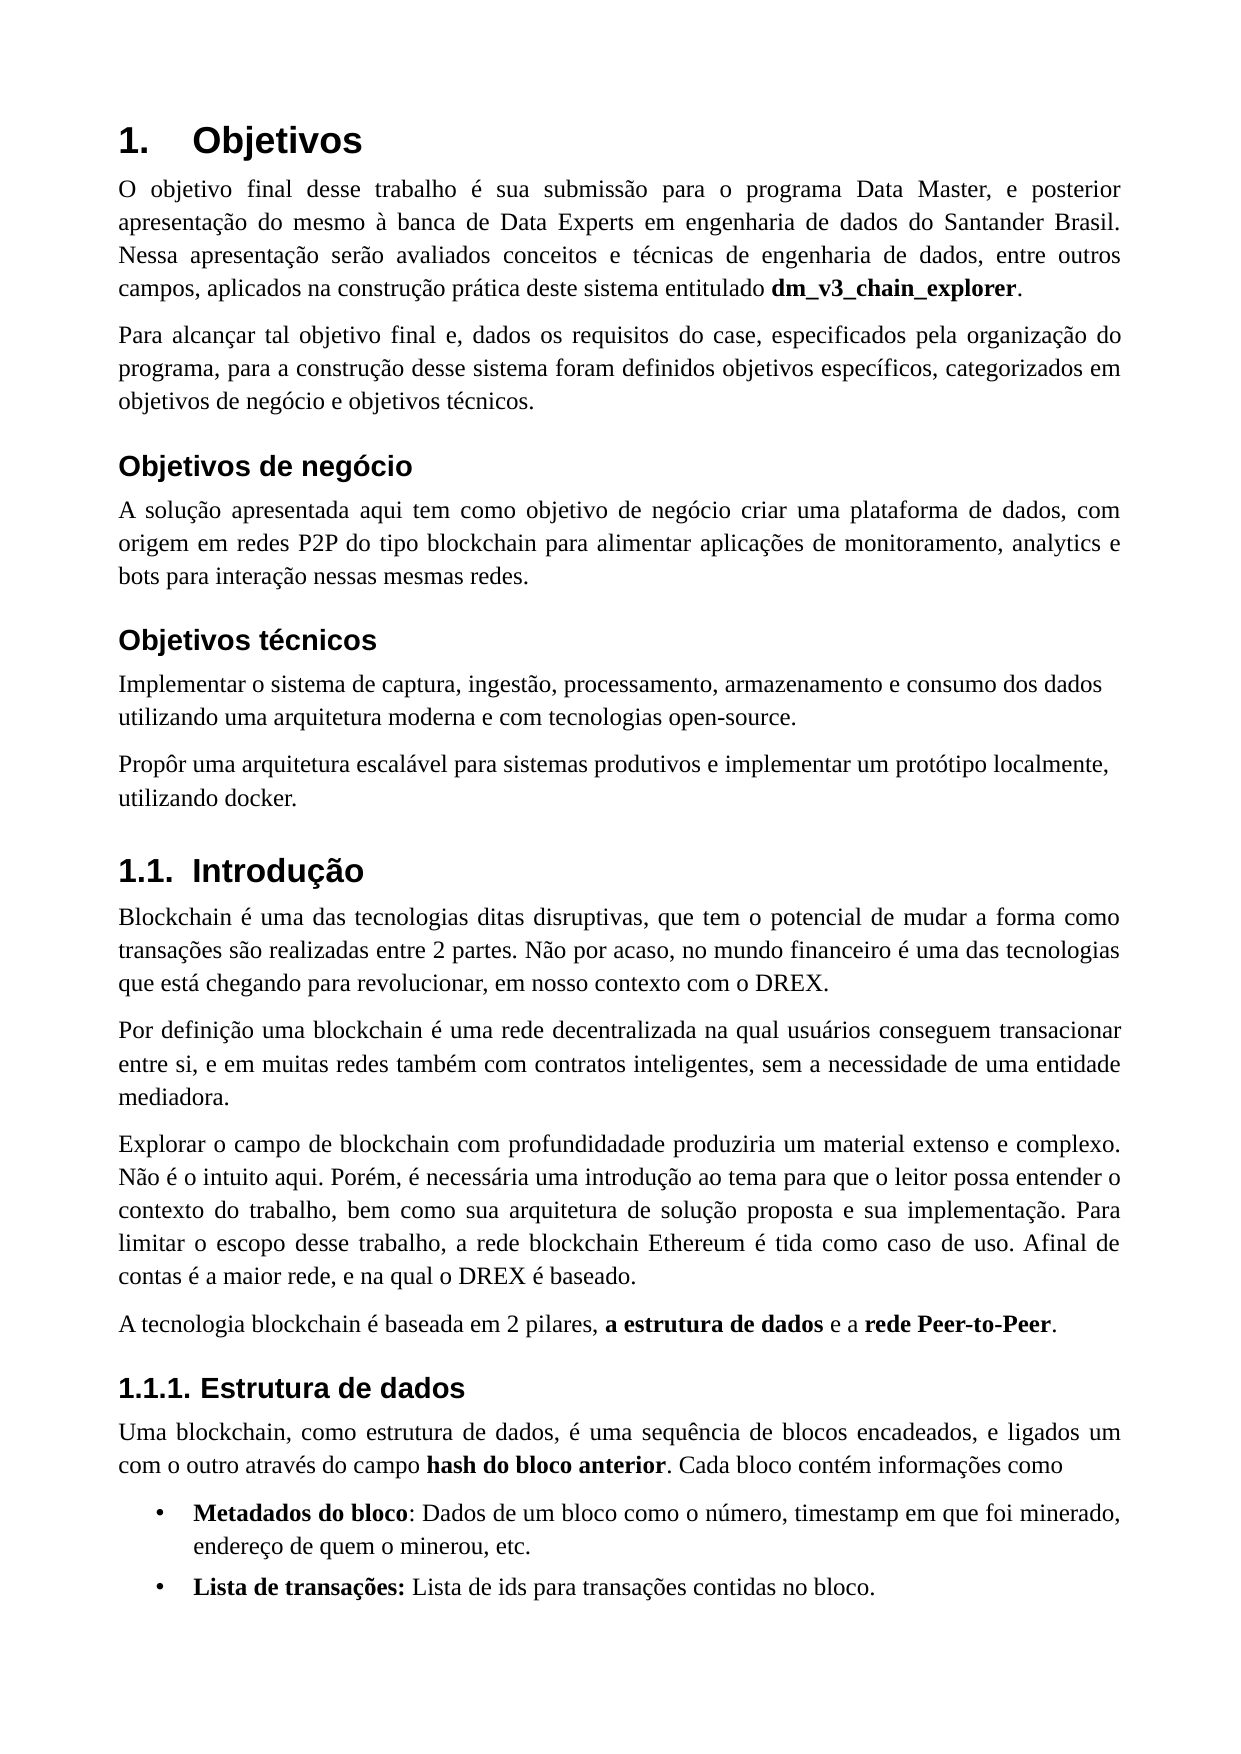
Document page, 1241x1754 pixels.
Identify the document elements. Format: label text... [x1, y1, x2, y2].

text Implementar o sistema de captura, ingestão, processamento, armazenamento e consumo dos dados utilizando uma arquitetura moderna e com tecnologias open-source. [118, 669, 1122, 731]
text Para alcançar tal objetivo final e, dados os requisitos do case, especificados pela organização do programa, para a construção desse sistema foram definidos objetivos específicos, categorizados em objetivos de negócio e objetivos técnicos. [118, 320, 1122, 415]
text A tecnologia blockchain é baseada em 2 pilares, a estrutura de dados e a rede Peer-to-Peer. [118, 1309, 1122, 1338]
list Lista de transações: Lista de ids para transações contidas no bloco. [156, 1572, 1122, 1601]
subtitle Objetivos [118, 118, 1122, 161]
subtitle Introdução [118, 851, 1122, 889]
subtitle Objetivos de negócio [118, 449, 1122, 482]
text Blockchain é uma das tecnologias ditas disruptivas, que tem o potencial de mudar a forma como transações são realizadas entre 2 partes. Não por acaso, no mundo financeiro é uma das tecnologias que está chegando para revolucionar, em nosso contexto com o DREX. [118, 902, 1122, 997]
subtitle Objetivos técnicos [118, 623, 1122, 656]
text Uma blockchain, como estrutura de dados, é uma sequência de blocos encadeados, e ligados um com o outro através do campo hash do bloco anterior. Cada bloco contém informações como [118, 1417, 1122, 1479]
text Explorar o campo de blockchain com profundidadade produziria um material extenso e complexo. Não é o intuito aqui. Porém, é necessária uma introdução ao tema para que o leitor possa entender o contexto do trabalho, bem como sua arquitetura de solução proposta e sua implementação. Para limitar o escopo desse trabalho, a rede blockchain Ethereum é tida como caso de uso. Afinal de contas é a maior rede, e na qual o DREX é baseado. [118, 1129, 1122, 1290]
text Por definição uma blockchain é uma rede decentralizada na qual usuários conseguem transacionar entre si, e em muitas redes também com contratos inteligentes, sem a necessidade de uma entidade mediadora. [118, 1016, 1122, 1110]
subtitle Estrutura de dados [118, 1371, 1122, 1405]
text Propôr uma arquitetura escalável para sistemas produtivos e implementar um protótipo localmente, utilizando docker. [118, 749, 1122, 811]
text A solução apresentada aqui tem como objetivo de negócio criar uma plataforma de dados, com origem em redes P2P do tipo blockchain para alimentar aplicações de monitoramento, analytics e bots para interação nessas mesmas redes. [118, 495, 1122, 589]
text O objetivo final desse trabalho é sua submissão para o programa Data Master, e posterior apresentação do mesmo à banca de Data Experts em engenharia de dados do Santander Brasil. Nessa apresentação serão avaliados conceitos e técnicas de engenharia de dados, entre outros campos, aplicados na construção prática deste sistema entitulado dm_v3_chain_explorer. [118, 174, 1122, 302]
list Metadados do bloco: Dados de um bloco como o número, timestamp em que foi minerado, endereço de quem o minerou, etc. [156, 1498, 1122, 1559]
